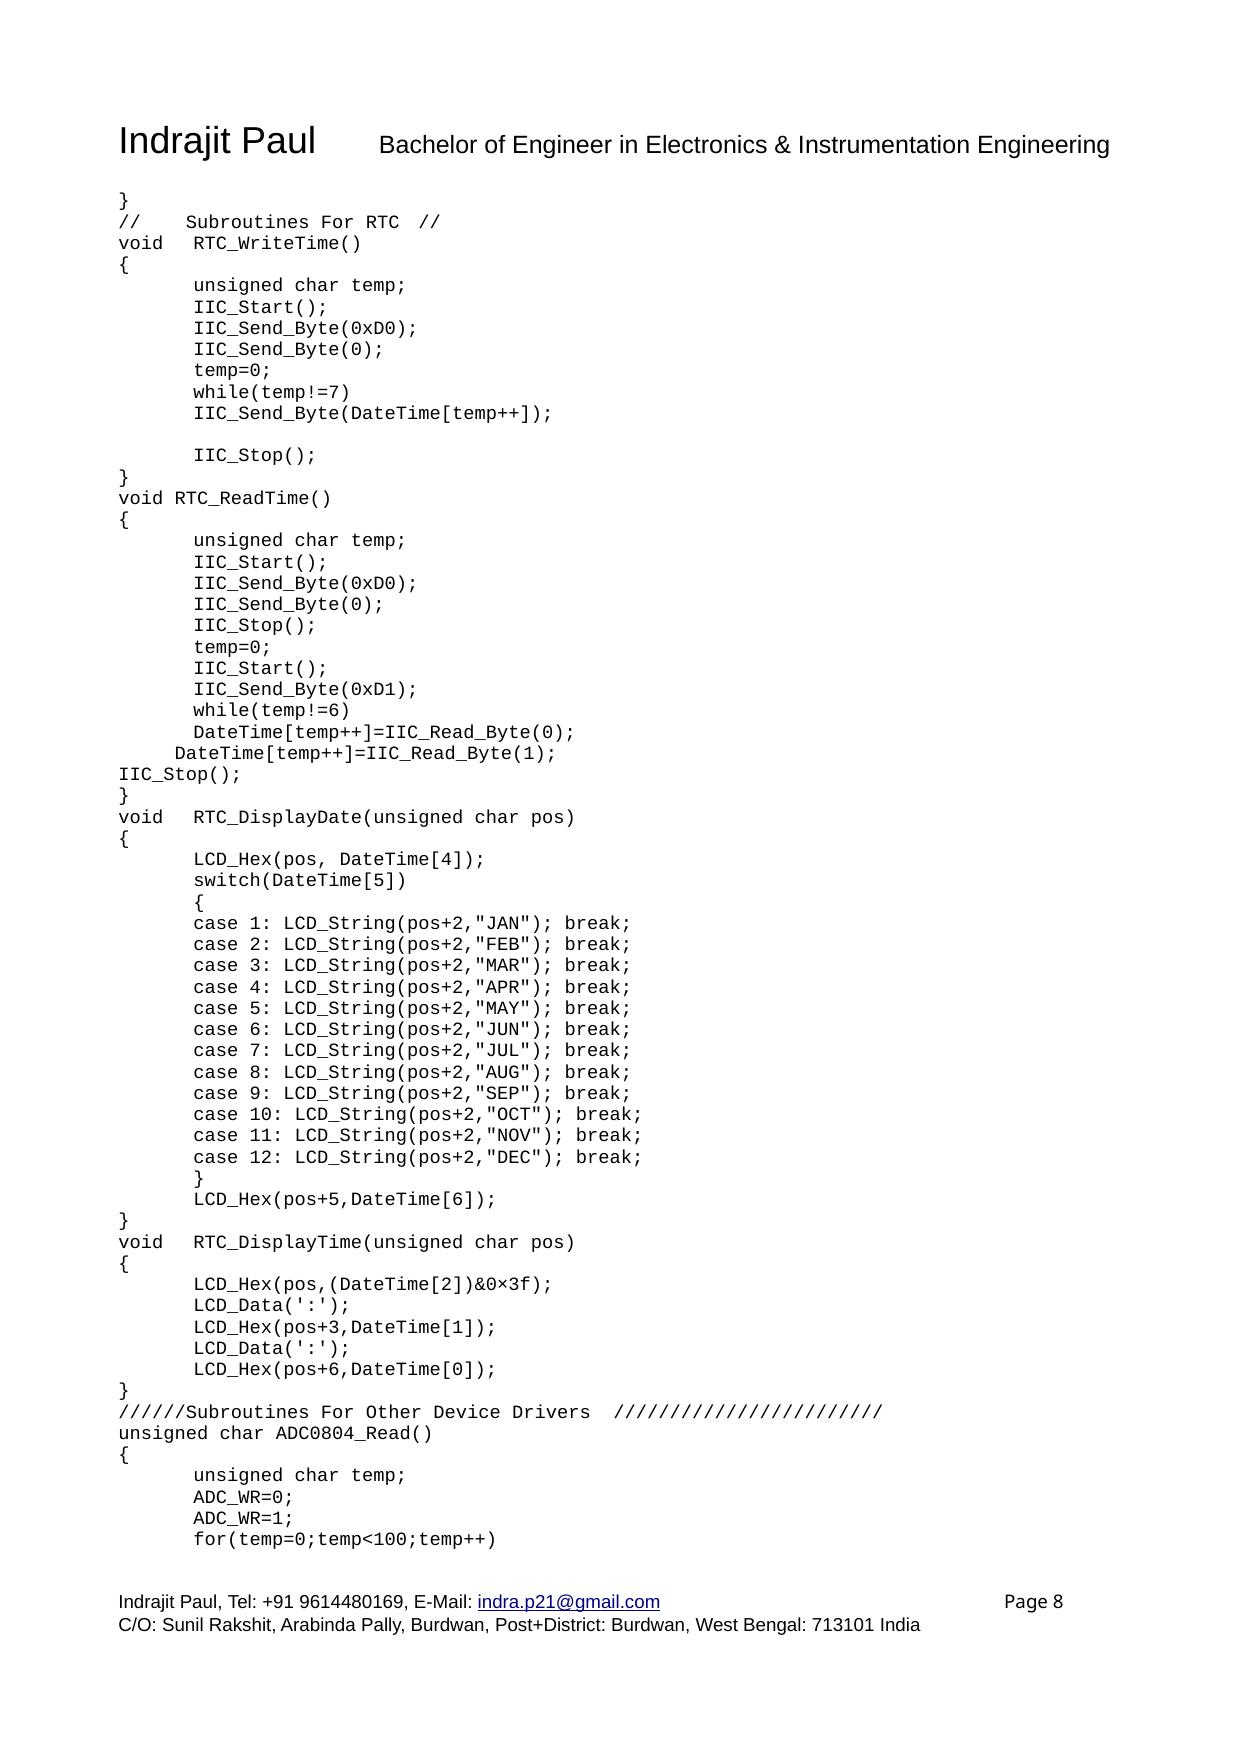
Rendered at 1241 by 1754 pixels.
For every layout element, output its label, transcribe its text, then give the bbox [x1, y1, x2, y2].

text IIC_Send_Byte(0xD0); [118, 574, 1122, 595]
text case 6: LCD_String(pos+2,"JUN"); break; [118, 1020, 1122, 1041]
text { [118, 892, 1122, 914]
text LCD_Hex(pos,(DateTime[2])&0×3f); [118, 1275, 1122, 1296]
text case 7: LCD_String(pos+2,"JUL"); break; [118, 1041, 1122, 1062]
text void RTC_DisplayDate(unsigned char pos) [118, 807, 1122, 829]
text //////Subroutines For Other Device Drivers //////////////////////// [118, 1402, 1122, 1424]
text IIC_Start(); [118, 659, 1122, 680]
text LCD_Data(':'); [118, 1296, 1122, 1317]
text DateTime[temp++]=IIC_Read_Byte(1); [118, 744, 1122, 765]
text case 2: LCD_String(pos+2,"FEB"); break; [118, 935, 1122, 956]
text ADC_WR=1; [118, 1509, 1122, 1530]
text case 11: LCD_String(pos+2,"NOV"); break; [118, 1126, 1122, 1147]
text LCD_Hex(pos+3,DateTime[1]); [118, 1317, 1122, 1339]
text case 1: LCD_String(pos+2,"JAN"); break; [118, 914, 1122, 935]
text void RTC_ReadTime() [118, 489, 1122, 510]
text case 4: LCD_String(pos+2,"APR"); break; [118, 977, 1122, 999]
text IIC_Send_Byte(0xD1); [118, 680, 1122, 701]
text unsigned char temp; [118, 531, 1122, 552]
text } [118, 1381, 1122, 1402]
text { [118, 1445, 1122, 1466]
text LCD_Data(':'); [118, 1339, 1122, 1360]
text unsigned char temp; [118, 1466, 1122, 1487]
text { [118, 255, 1122, 276]
text case 10: LCD_String(pos+2,"OCT"); break; [118, 1105, 1122, 1126]
text // Subroutines For RTC // [118, 212, 1122, 234]
text temp=0; [118, 637, 1122, 659]
text while(temp!=7) [118, 382, 1122, 404]
text IIC_Start(); [118, 297, 1122, 319]
text { [118, 510, 1122, 531]
text case 5: LCD_String(pos+2,"MAY"); break; [118, 999, 1122, 1020]
text for(temp=0;temp<100;temp++) [118, 1530, 1122, 1551]
text LCD_Hex(pos+6,DateTime[0]); [118, 1360, 1122, 1381]
text unsigned char ADC0804_Read() [118, 1424, 1122, 1445]
text while(temp!=6) [118, 701, 1122, 722]
text case 3: LCD_String(pos+2,"MAR"); break; [118, 956, 1122, 977]
text } [118, 467, 1122, 489]
text switch(DateTime[5]) [118, 871, 1122, 892]
text LCD_Hex(pos+5,DateTime[6]); [118, 1190, 1122, 1211]
text ADC_WR=0; [118, 1487, 1122, 1509]
text unsigned char temp; [118, 276, 1122, 297]
text } [118, 1211, 1122, 1232]
text IIC_Stop(); [118, 446, 1122, 467]
text LCD_Hex(pos, DateTime[4]); [118, 850, 1122, 871]
text case 8: LCD_String(pos+2,"AUG"); break; [118, 1062, 1122, 1084]
text { [118, 829, 1122, 850]
text case 9: LCD_String(pos+2,"SEP"); break; [118, 1084, 1122, 1105]
text IIC_Send_Byte(0); [118, 595, 1122, 616]
text case 12: LCD_String(pos+2,"DEC"); break; [118, 1147, 1122, 1169]
text void RTC_WriteTime() [118, 234, 1122, 255]
text } [118, 786, 1122, 807]
text temp=0; [118, 361, 1122, 382]
text IIC_Send_Byte(0); [118, 340, 1122, 361]
text { [118, 1254, 1122, 1275]
text DateTime[temp++]=IIC_Read_Byte(0); [118, 722, 1122, 744]
text IIC_Send_Byte(DateTime[temp++]); [118, 404, 1122, 425]
text IIC_Send_Byte(0xD0); [118, 319, 1122, 340]
text } [118, 1169, 1122, 1190]
text void RTC_DisplayTime(unsigned char pos) [118, 1232, 1122, 1254]
text IIC_Stop(); [118, 616, 1122, 637]
text IIC_Start(); [118, 552, 1122, 574]
text } [118, 191, 1122, 212]
text IIC_Stop(); [118, 765, 1122, 786]
